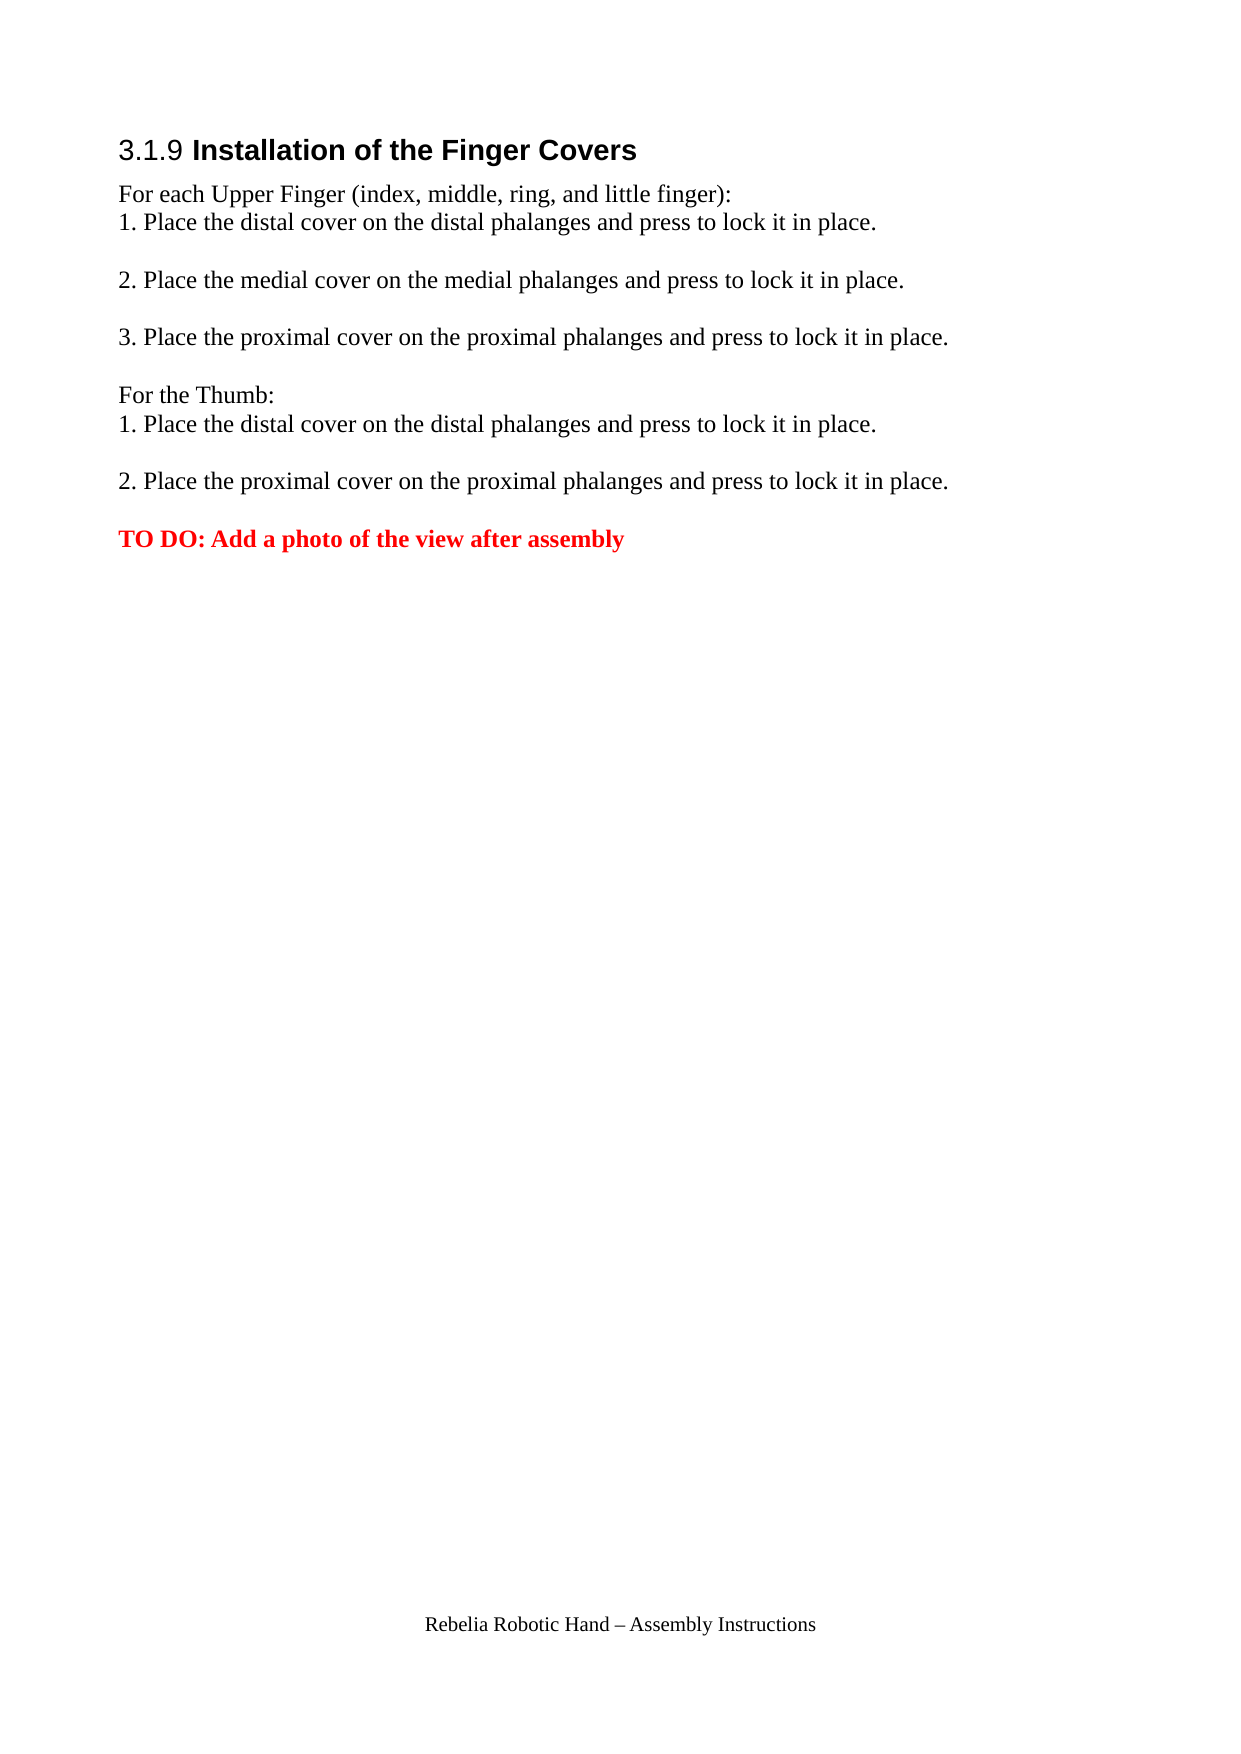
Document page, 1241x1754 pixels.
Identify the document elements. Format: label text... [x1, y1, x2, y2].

text 2. Place the proximal cover on the proximal phalanges and press to lock it in place. [118, 466, 1123, 495]
text 1. Place the distal cover on the distal phalanges and press to lock it in place. [118, 207, 1123, 236]
text For the Thumb: [118, 380, 1123, 409]
text 3. Place the proximal cover on the proximal phalanges and press to lock it in place. [118, 322, 1123, 351]
text 1. Place the distal cover on the distal phalanges and press to lock it in place. [118, 409, 1123, 437]
text 2. Place the medial cover on the medial phalanges and press to lock it in place. [118, 265, 1123, 294]
subtitle Installation of the Finger Covers [118, 133, 1123, 166]
text TO DO: Add a photo of the view after assembly [118, 524, 1123, 552]
text For each Upper Finger (index, middle, ring, and little finger): [118, 179, 1123, 207]
